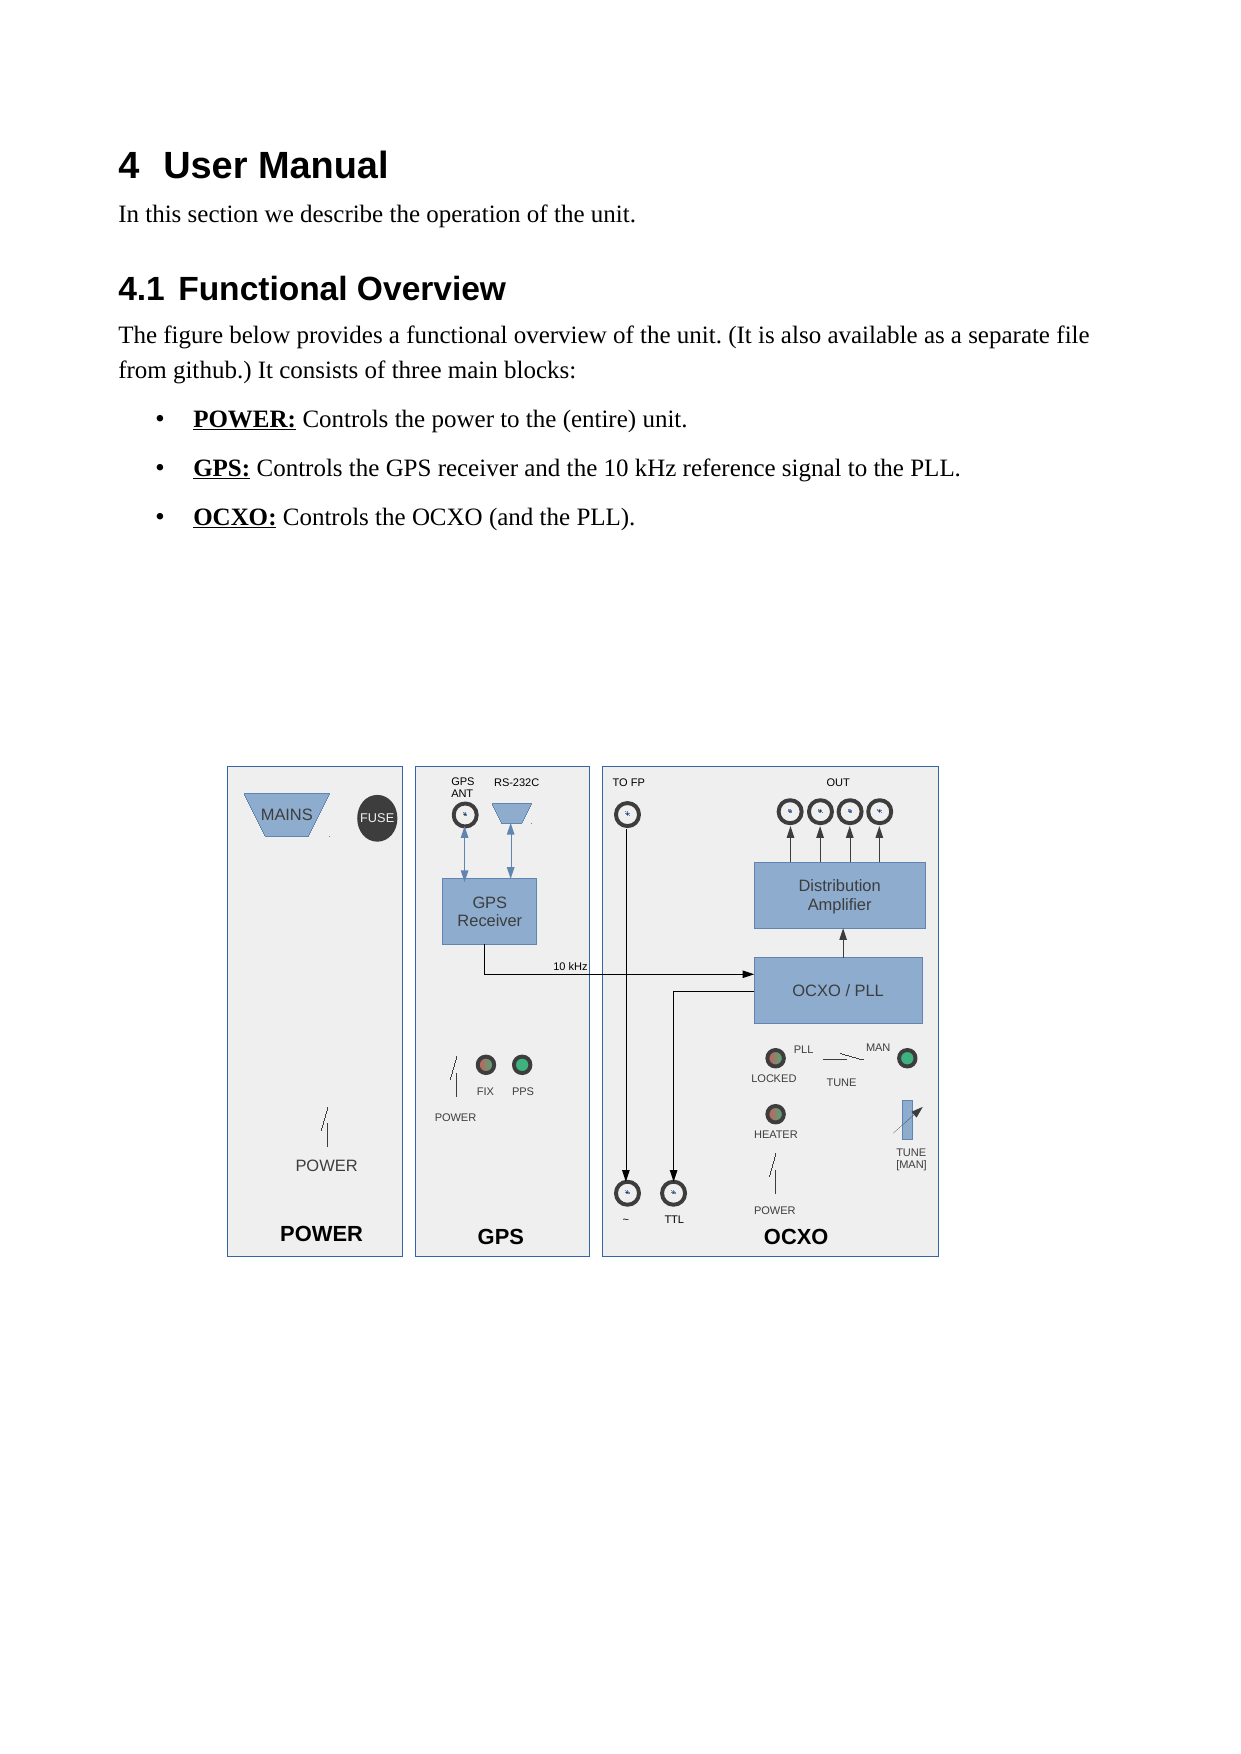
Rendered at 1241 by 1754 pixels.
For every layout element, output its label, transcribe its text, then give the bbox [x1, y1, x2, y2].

text The figure below provides a functional overview of the unit. (It is also available as a separate file from github.) It consists of three main blocks: [118, 320, 1122, 383]
list OCXO: Controls the OCXO (and the PLL). [156, 502, 1122, 531]
subtitle Functional Overview [118, 269, 1122, 308]
text In this section we describe the operation of the unit. [118, 199, 1122, 228]
subtitle User Manual [118, 143, 1122, 187]
list GPS: Controls the GPS receiver and the 10 kHz reference signal to the PLL. [156, 453, 1122, 482]
list POWER: Controls the power to the (entire) unit. [156, 404, 1122, 433]
